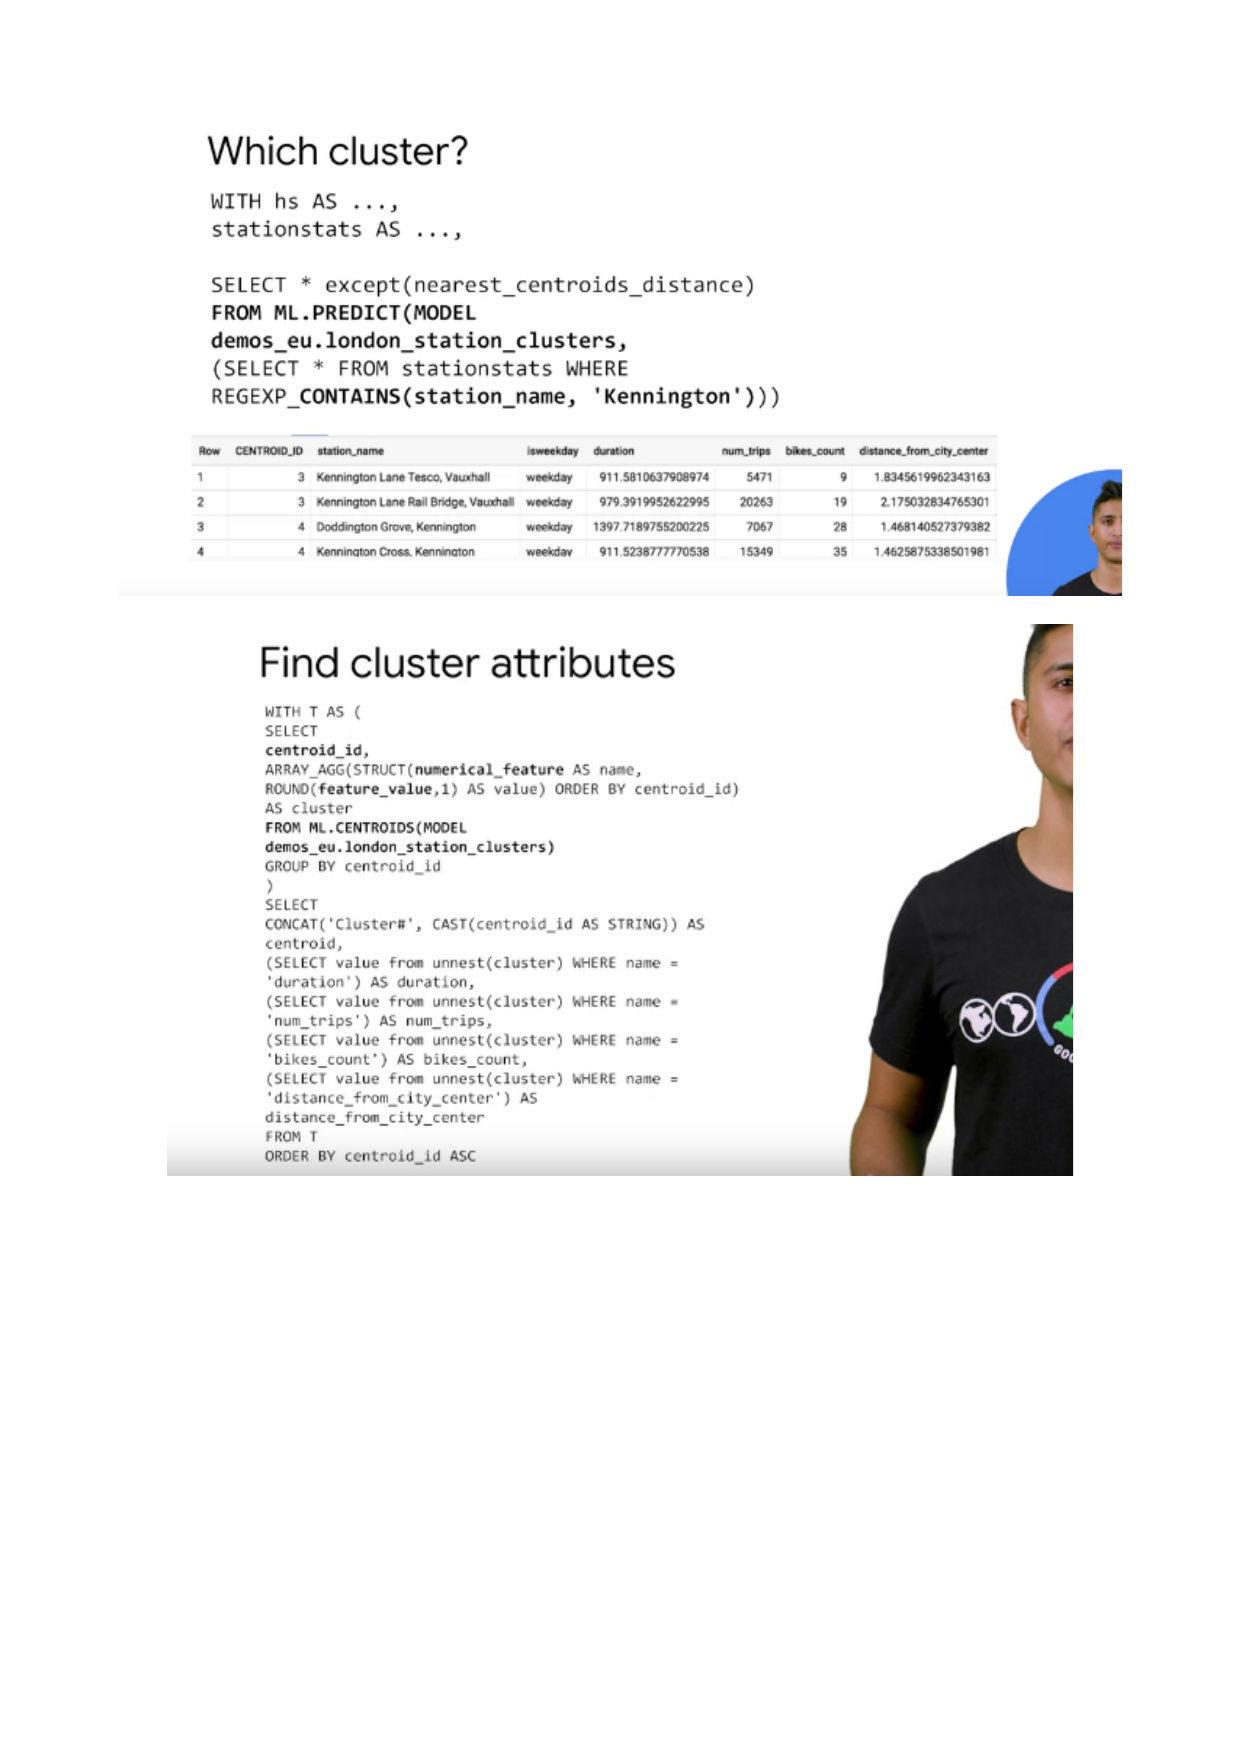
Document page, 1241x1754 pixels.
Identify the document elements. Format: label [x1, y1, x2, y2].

picture [118, 118, 1123, 596]
picture [167, 624, 1074, 1176]
